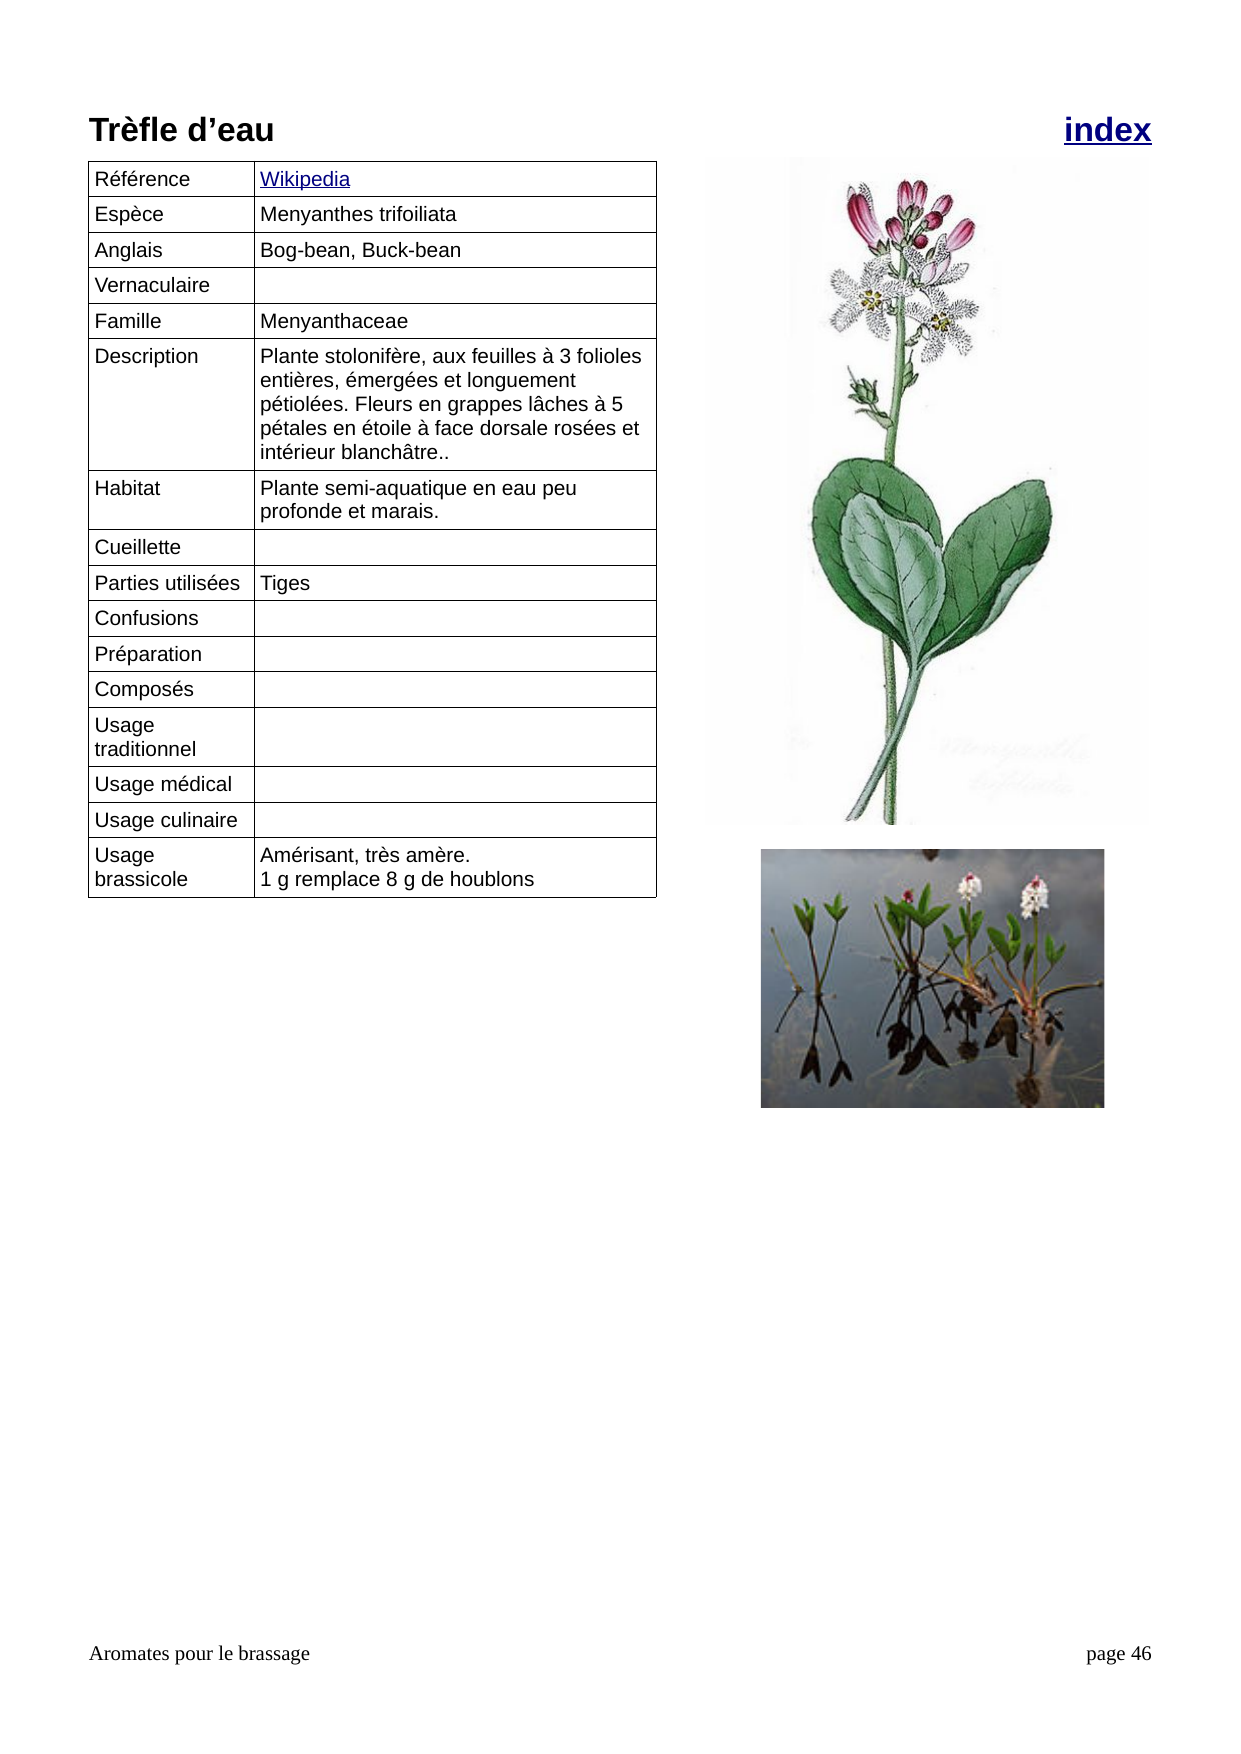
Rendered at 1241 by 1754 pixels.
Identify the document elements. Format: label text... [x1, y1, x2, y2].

table_cell Anglais [89, 233, 254, 267]
table_cell Composés [89, 672, 254, 707]
table_cell Préparation [89, 637, 254, 671]
table_cell Usage culinaire [89, 803, 254, 837]
table_cell [255, 268, 656, 303]
table_cell Vernaculaire [89, 268, 254, 303]
table_cell [255, 601, 656, 636]
table_cell Usage brassicole [89, 838, 254, 897]
table_header Wikipedia [255, 162, 656, 196]
table_cell [255, 708, 656, 766]
table_cell [255, 530, 656, 564]
table_cell [255, 767, 656, 802]
table_cell [255, 672, 656, 707]
table_cell Bog-bean, Buck-bean [255, 233, 656, 267]
table_cell Cueillette [89, 530, 254, 564]
table_cell Espèce [89, 197, 254, 232]
table_cell Usage médical [89, 767, 254, 802]
table_cell Famille [89, 304, 254, 338]
table_cell Habitat [89, 471, 254, 529]
table_cell Description [89, 339, 254, 469]
subtitle Trèfle d’eau index [88, 109, 1152, 148]
table_cell Amérisant, très amère. 1 g remplace 8 g de houblons [255, 838, 656, 897]
table_cell Plante stolonifère, aux feuilles à 3 folioles entières, émergées et longuement pétiolées. Fleurs en grappes lâches à 5 pétales en étoile à face dorsale rosées et intérieur blanchâtre.. [255, 339, 656, 469]
table_cell Usage traditionnel [89, 708, 254, 766]
table_cell [255, 803, 656, 837]
table_cell [255, 637, 656, 671]
picture [704, 157, 1149, 825]
table_cell Menyanthes trifoiliata [255, 197, 656, 232]
table_cell Parties utilisées [89, 566, 254, 600]
table_cell Menyanthaceae [255, 304, 656, 338]
table_header Référence [89, 162, 254, 196]
table_cell Tiges [255, 566, 656, 600]
table_cell Plante semi-aquatique en eau peu profonde et marais. [255, 471, 656, 529]
picture [760, 849, 1105, 1108]
table_cell Confusions [89, 601, 254, 636]
